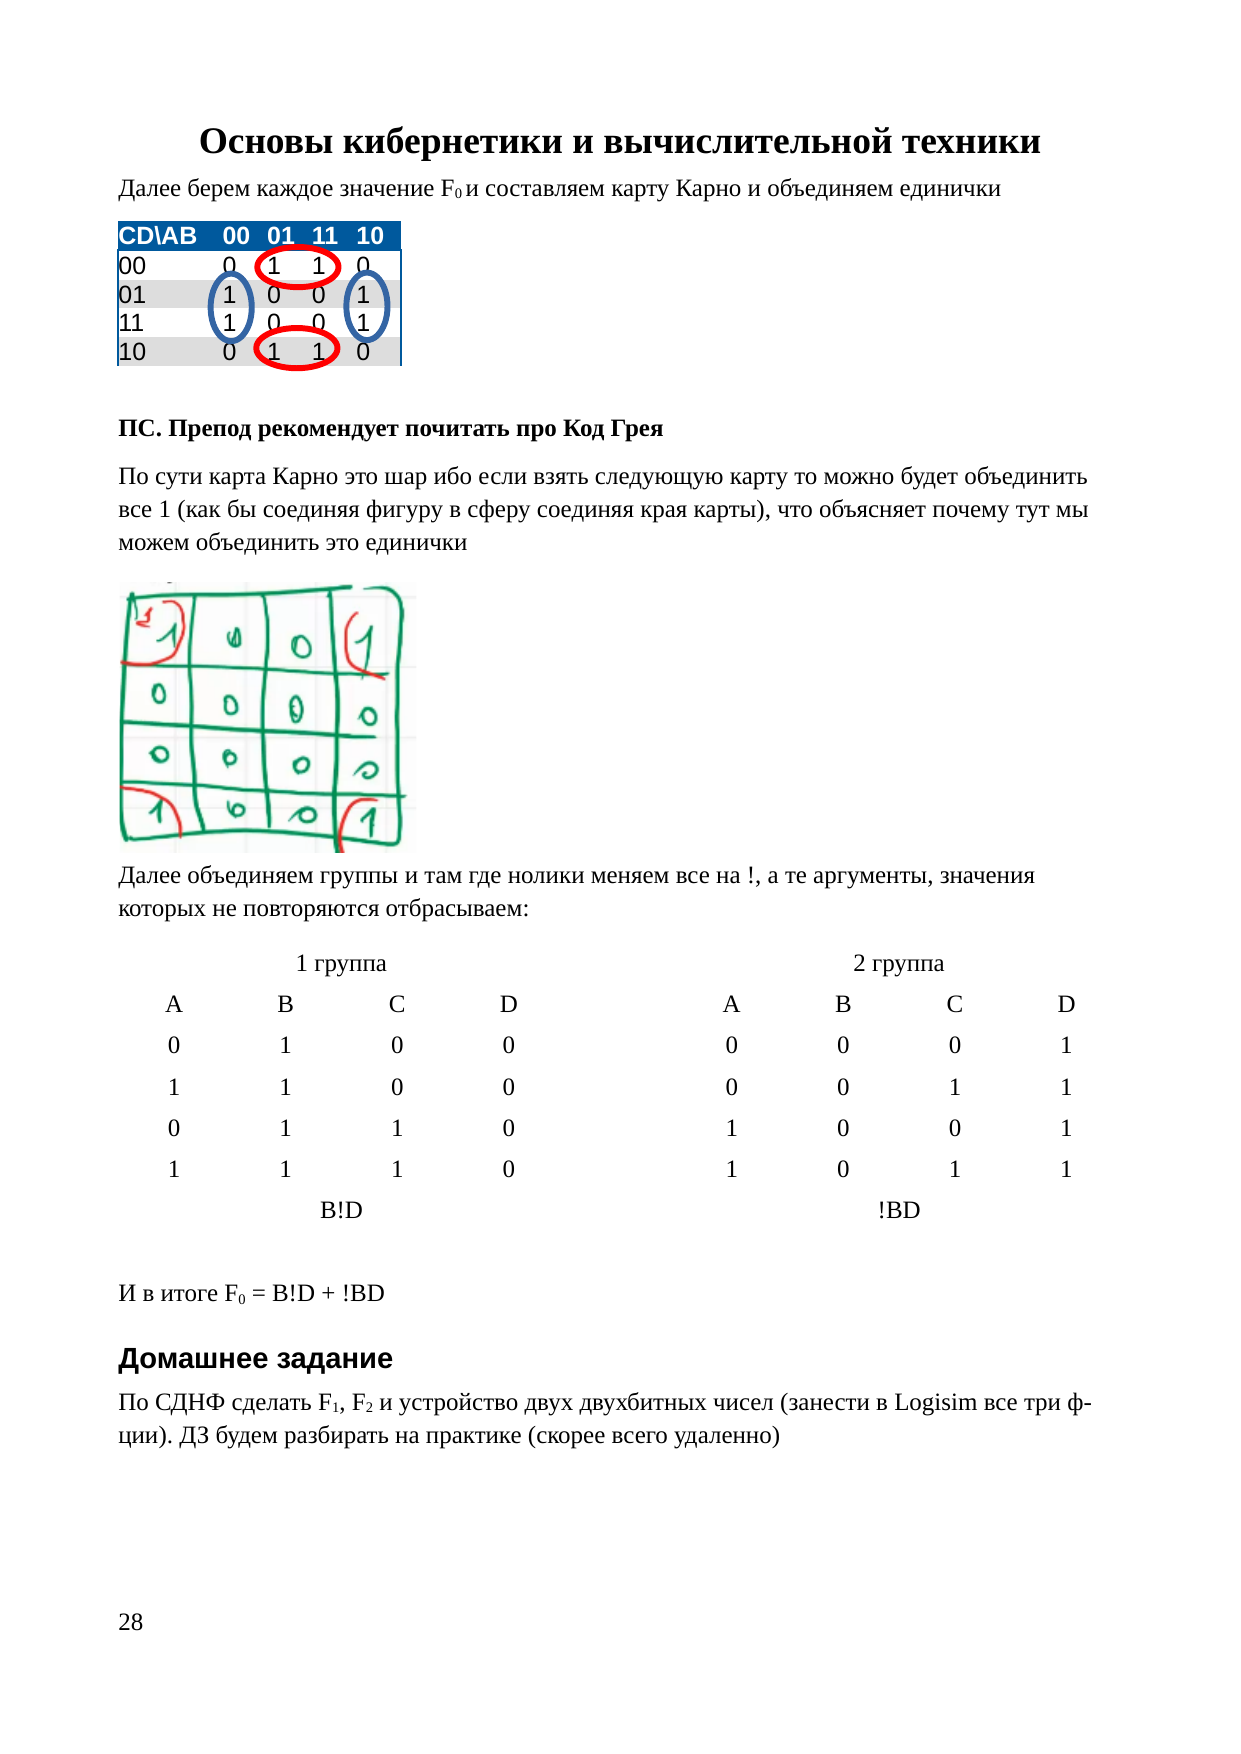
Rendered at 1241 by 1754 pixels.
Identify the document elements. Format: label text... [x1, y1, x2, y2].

table_cell 0 [453, 1066, 564, 1106]
table_cell 0 [312, 309, 353, 337]
table_cell A [676, 983, 787, 1023]
table_cell A [119, 983, 229, 1023]
table_cell 1 [1011, 1025, 1122, 1065]
table_cell 0 [788, 1148, 898, 1188]
table_cell 1 [312, 337, 334, 363]
table_cell 0 [453, 1025, 564, 1065]
table_cell D [453, 983, 564, 1023]
table_cell 1 [676, 1107, 787, 1147]
table_cell 1 [312, 252, 335, 280]
table_cell 1 [119, 1148, 229, 1188]
text По сути карта Карно это шар ибо если взять следующую карту то можно будет объединить все 1 (как бы соединяя фигуру в сферу соединяя края карты), что объясняет почему тут мы можем объединить это единички [118, 461, 1122, 556]
table_cell 1 [230, 1148, 341, 1188]
table_cell 1 [342, 1148, 452, 1188]
table_header 1 группа [119, 942, 564, 982]
table_cell B [788, 983, 898, 1023]
table_cell 0 [356, 251, 400, 280]
table_cell 0 [342, 1025, 452, 1065]
table_cell 1 [676, 1148, 787, 1188]
table_cell 1 [222, 280, 248, 308]
text По СДНФ cделать F1, F2 и устройство двух двухбитных чисел (занести в Logisim все три ф-ции). ДЗ будем разбирать на практике (скорее всего удаленно) [118, 1387, 1122, 1448]
table_header 00 [222, 221, 267, 249]
picture [119, 582, 417, 853]
table_cell [260, 339, 267, 357]
table_cell 0 [119, 1107, 229, 1147]
table_cell 0 [899, 1107, 1010, 1147]
table_cell [332, 251, 356, 280]
table_cell 0 [312, 280, 349, 308]
table_cell [565, 1107, 675, 1147]
table_cell 0 [788, 1025, 898, 1065]
subtitle Домашнее задание [118, 1341, 1122, 1374]
table_header 2 группа [676, 942, 1122, 982]
text И в итоге F0 = B!D + !BD [118, 1278, 1122, 1307]
table_cell 01 [119, 280, 214, 308]
table_cell C [342, 983, 452, 1023]
table_header [565, 942, 675, 982]
text ПС. Препод рекомендует почитать про Код Грея [118, 413, 1122, 442]
table_cell 0 [453, 1107, 564, 1147]
table_cell [565, 1066, 675, 1106]
table_cell [381, 309, 400, 337]
table_cell 0 [788, 1107, 898, 1147]
table_cell C [899, 983, 1010, 1023]
table_cell 0 [899, 1025, 1010, 1065]
table_cell B!D [119, 1190, 564, 1230]
table_cell 1 [356, 280, 384, 308]
table_cell [261, 259, 267, 275]
table_cell [327, 337, 356, 366]
table_cell 1 [1011, 1148, 1122, 1188]
table_cell 0 [267, 309, 312, 330]
table_cell 0 [356, 337, 400, 366]
table_cell 1 [1011, 1107, 1122, 1147]
table_cell [271, 332, 312, 337]
table_cell 0 [788, 1066, 898, 1106]
table_cell 1 [230, 1107, 341, 1147]
table_cell 1 [899, 1148, 1010, 1188]
table_cell 1 [230, 1025, 341, 1065]
table_cell [247, 309, 267, 337]
table_cell 0 [342, 1066, 452, 1106]
table_cell 1 [222, 309, 248, 337]
table_cell 10 [119, 337, 222, 366]
table_cell 1 [342, 1107, 452, 1147]
table_cell 1 [230, 1066, 341, 1106]
table_cell [214, 283, 222, 308]
table_header 01 [267, 221, 312, 249]
table_header CD\AB [118, 221, 222, 249]
table_cell D [1011, 983, 1122, 1023]
table_cell 0 [222, 251, 264, 280]
table_cell 1 [119, 1066, 229, 1106]
table_cell 0 [119, 1025, 229, 1065]
table_cell B [230, 983, 341, 1023]
table_cell !BD [676, 1190, 1122, 1230]
table_cell [385, 280, 400, 308]
table_cell [565, 1190, 675, 1230]
table_cell [214, 309, 222, 332]
table_cell [248, 280, 267, 308]
table_cell 0 [222, 337, 266, 366]
table_header 11 [312, 221, 356, 249]
table_cell 0 [676, 1066, 787, 1106]
table_cell 1 [356, 309, 384, 337]
table_cell 00 [119, 251, 222, 280]
table_cell 1 [267, 251, 312, 280]
table_cell [565, 1148, 675, 1188]
text Далее объединяем группы и там где нолики меняем все на !, а те аргументы, значения которых не повторяются отбрасываем: [118, 860, 1122, 922]
table_cell 0 [267, 285, 312, 308]
table_cell 11 [119, 309, 216, 337]
table_cell [277, 280, 312, 284]
table_cell 0 [676, 1025, 787, 1065]
table_cell 1 [899, 1066, 1010, 1106]
table_header 10 [356, 221, 401, 249]
table_cell [565, 983, 675, 1023]
table_cell [565, 1025, 675, 1065]
table_cell 1 [267, 337, 312, 365]
table_cell [350, 309, 356, 328]
text Далее берем каждое значение F0 и составляем карту Карно и объединяем единички [118, 173, 1122, 202]
table_cell [350, 284, 356, 308]
table_cell 0 [453, 1148, 564, 1188]
table_cell 1 [1011, 1066, 1122, 1106]
